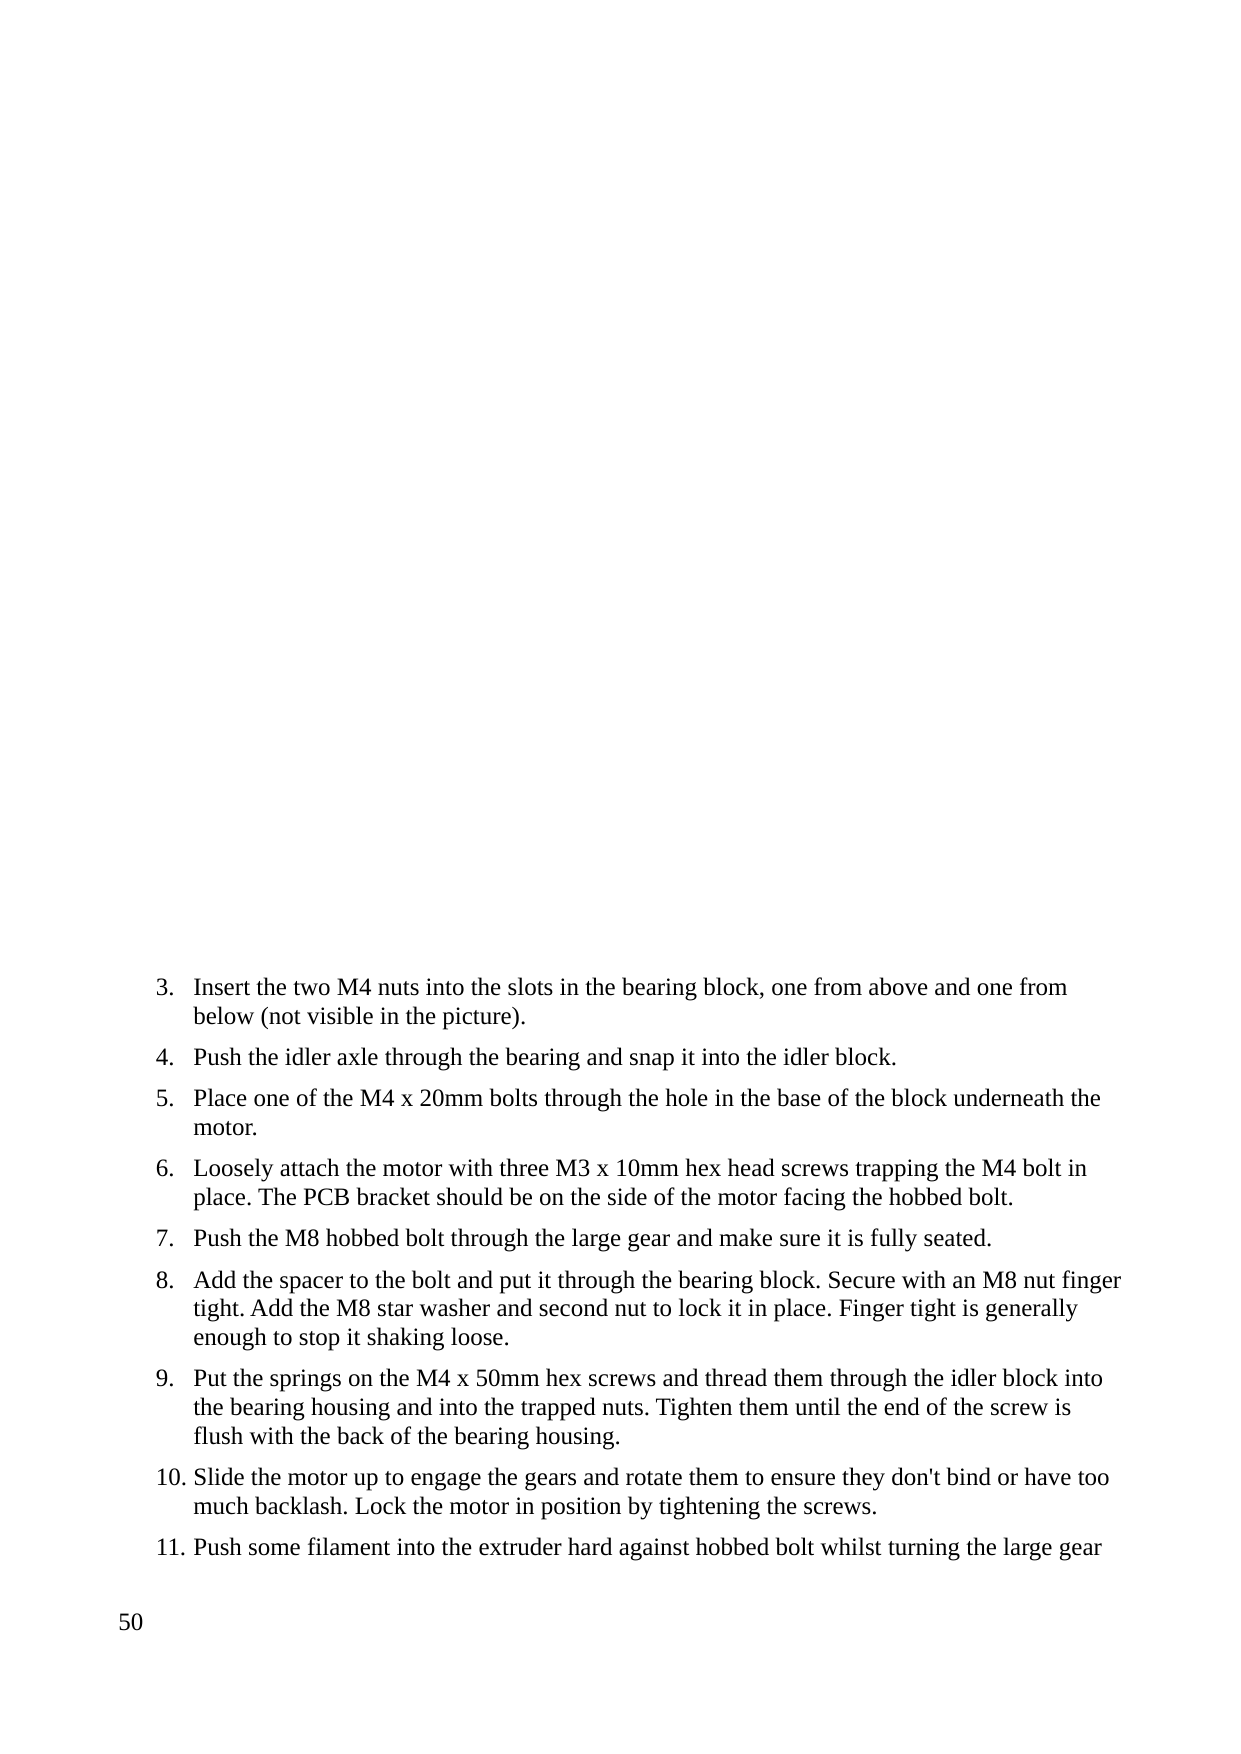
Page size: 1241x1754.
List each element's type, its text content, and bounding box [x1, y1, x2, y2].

list Push the idler axle through the bearing and snap it into the idler block. [156, 1042, 1122, 1071]
list Place one of the M4 x 20mm bolts through the hole in the base of the block underneath the motor. [156, 1083, 1122, 1141]
list Put the springs on the M4 x 50mm hex screws and thread them through the idler block into the bearing housing and into the trapped nuts. Tighten them until the end of the screw is flush with the back of the bearing housing. [156, 1363, 1122, 1450]
list Slide the motor up to engage the gears and rotate them to ensure they don't bind or have too much backlash. Lock the motor in position by tightening the screws. [156, 1462, 1122, 1520]
list Insert the two M4 nuts into the slots in the bearing block, one from above and one from below (not visible in the picture). [156, 972, 1122, 1030]
list Add the spacer to the bolt and put it through the bearing block. Secure with an M8 nut finger tight. Add the M8 star washer and second nut to lock it in place. Finger tight is generally enough to stop it shaking loose. [156, 1265, 1122, 1351]
list Push some filament into the extruder hard against hobbed bolt whilst turning the large gear [156, 1532, 1122, 1561]
list Loosely attach the motor with three M3 x 10mm hex head screws trapping the M4 bolt in place. The PCB bracket should be on the side of the motor facing the hobbed bolt. [156, 1153, 1122, 1211]
list Push the M8 hobbed bolt through the large gear and make sure it is fully seated. [156, 1223, 1122, 1252]
